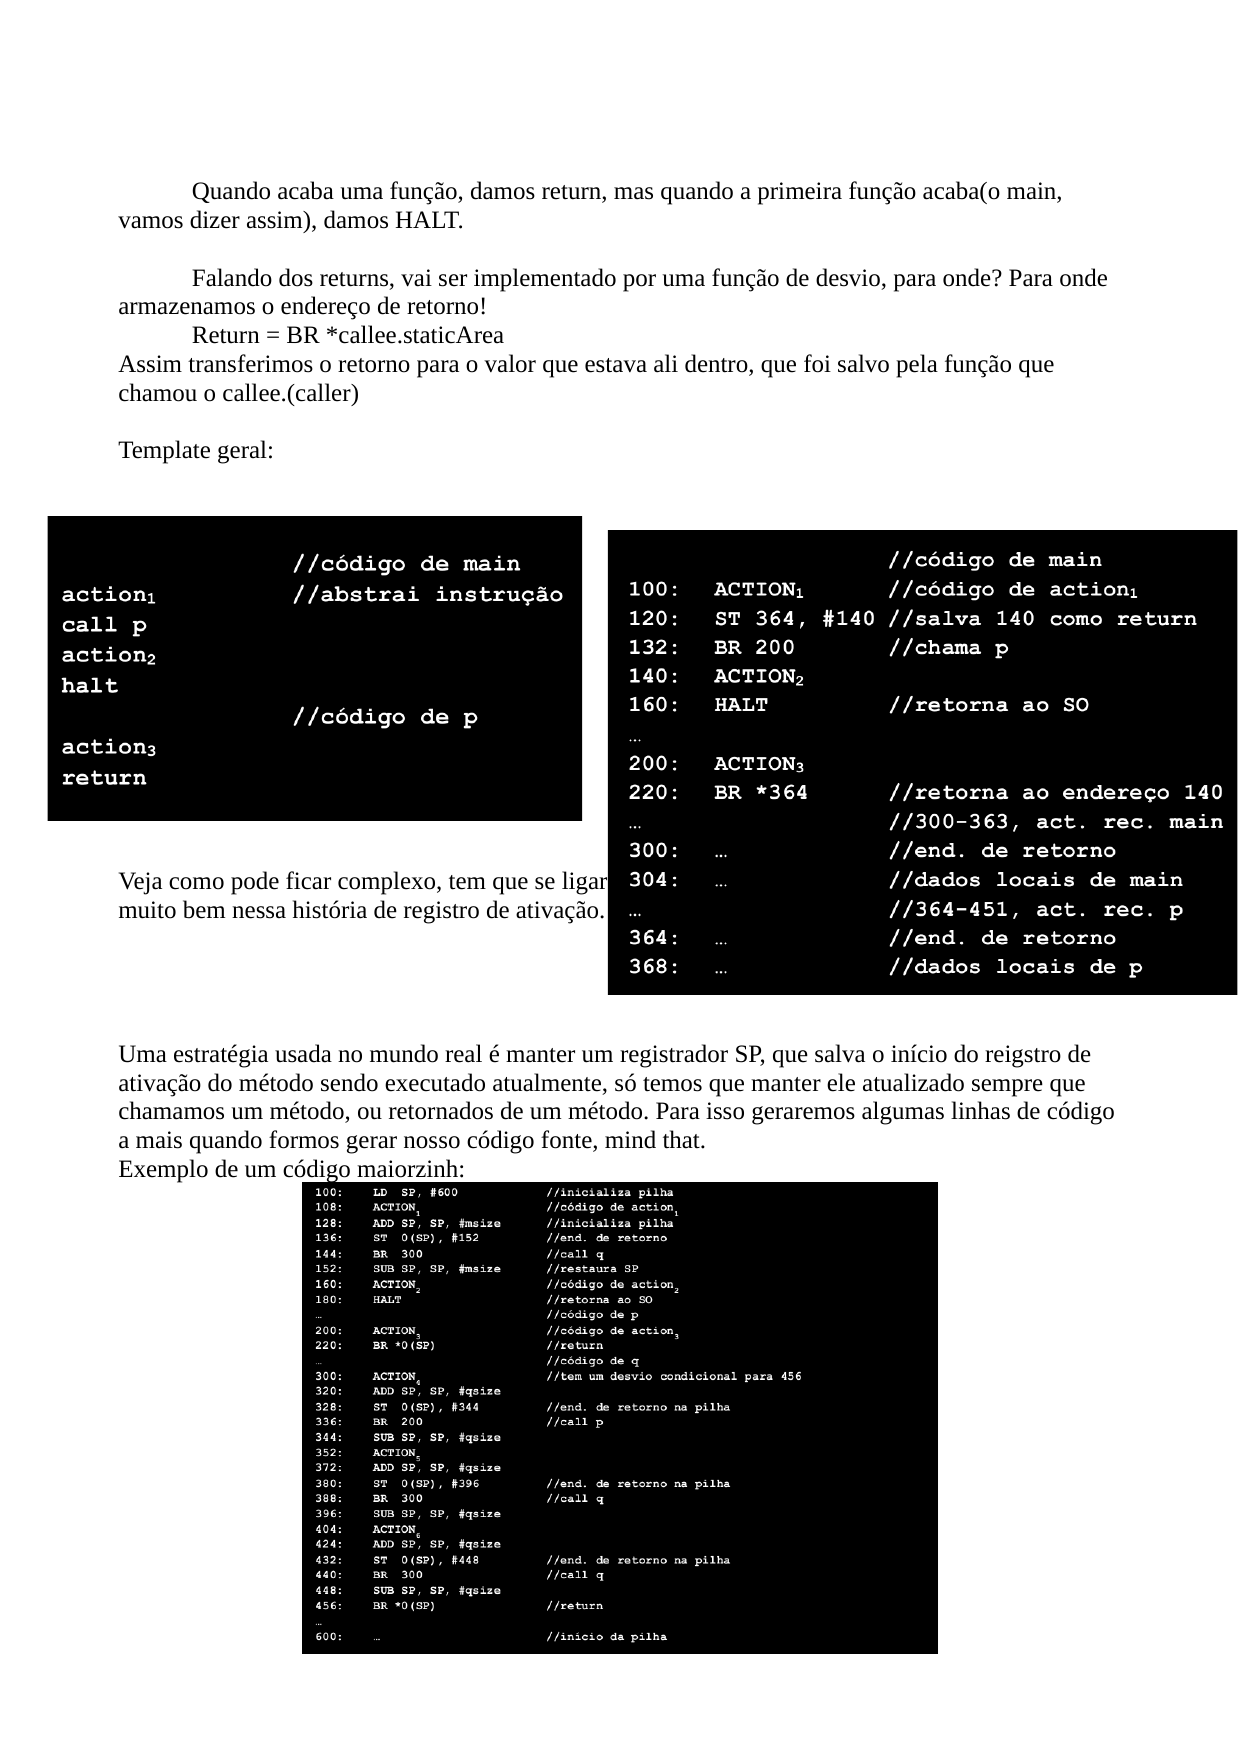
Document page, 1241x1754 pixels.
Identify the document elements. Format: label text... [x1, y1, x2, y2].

text Return = BR *callee.staticArea [118, 320, 1122, 349]
text Falando dos returns, vai ser implementado por uma função de desvio, para onde? Para onde armazenamos o endereço de retorno! [118, 263, 1122, 320]
picture [47, 516, 583, 821]
picture [607, 530, 1238, 995]
text Template geral: [118, 435, 1122, 464]
picture [302, 1182, 939, 1654]
text Uma estratégia usada no mundo real é manter um registrador SP, que salva o início do reigstro de ativação do método sendo executado atualmente, só temos que manter ele atualizado sempre que chamamos um método, ou retornados de um método. Para isso geraremos algumas linhas de código a mais quando formos gerar nosso código fonte, mind that. [118, 1039, 1122, 1154]
text Assim transferimos o retorno para o valor que estava ali dentro, que foi salvo pela função que chamou o callee.(caller) [118, 349, 1122, 406]
text Veja como pode ficar complexo, tem que se ligar muito bem nessa história de registro de ativação. [118, 866, 607, 924]
text Quando acaba uma função, damos return, mas quando a primeira função acaba(o main, vamos dizer assim), damos HALT. [118, 176, 1122, 234]
text Exemplo de um código maiorzinh: [118, 1154, 1122, 1183]
